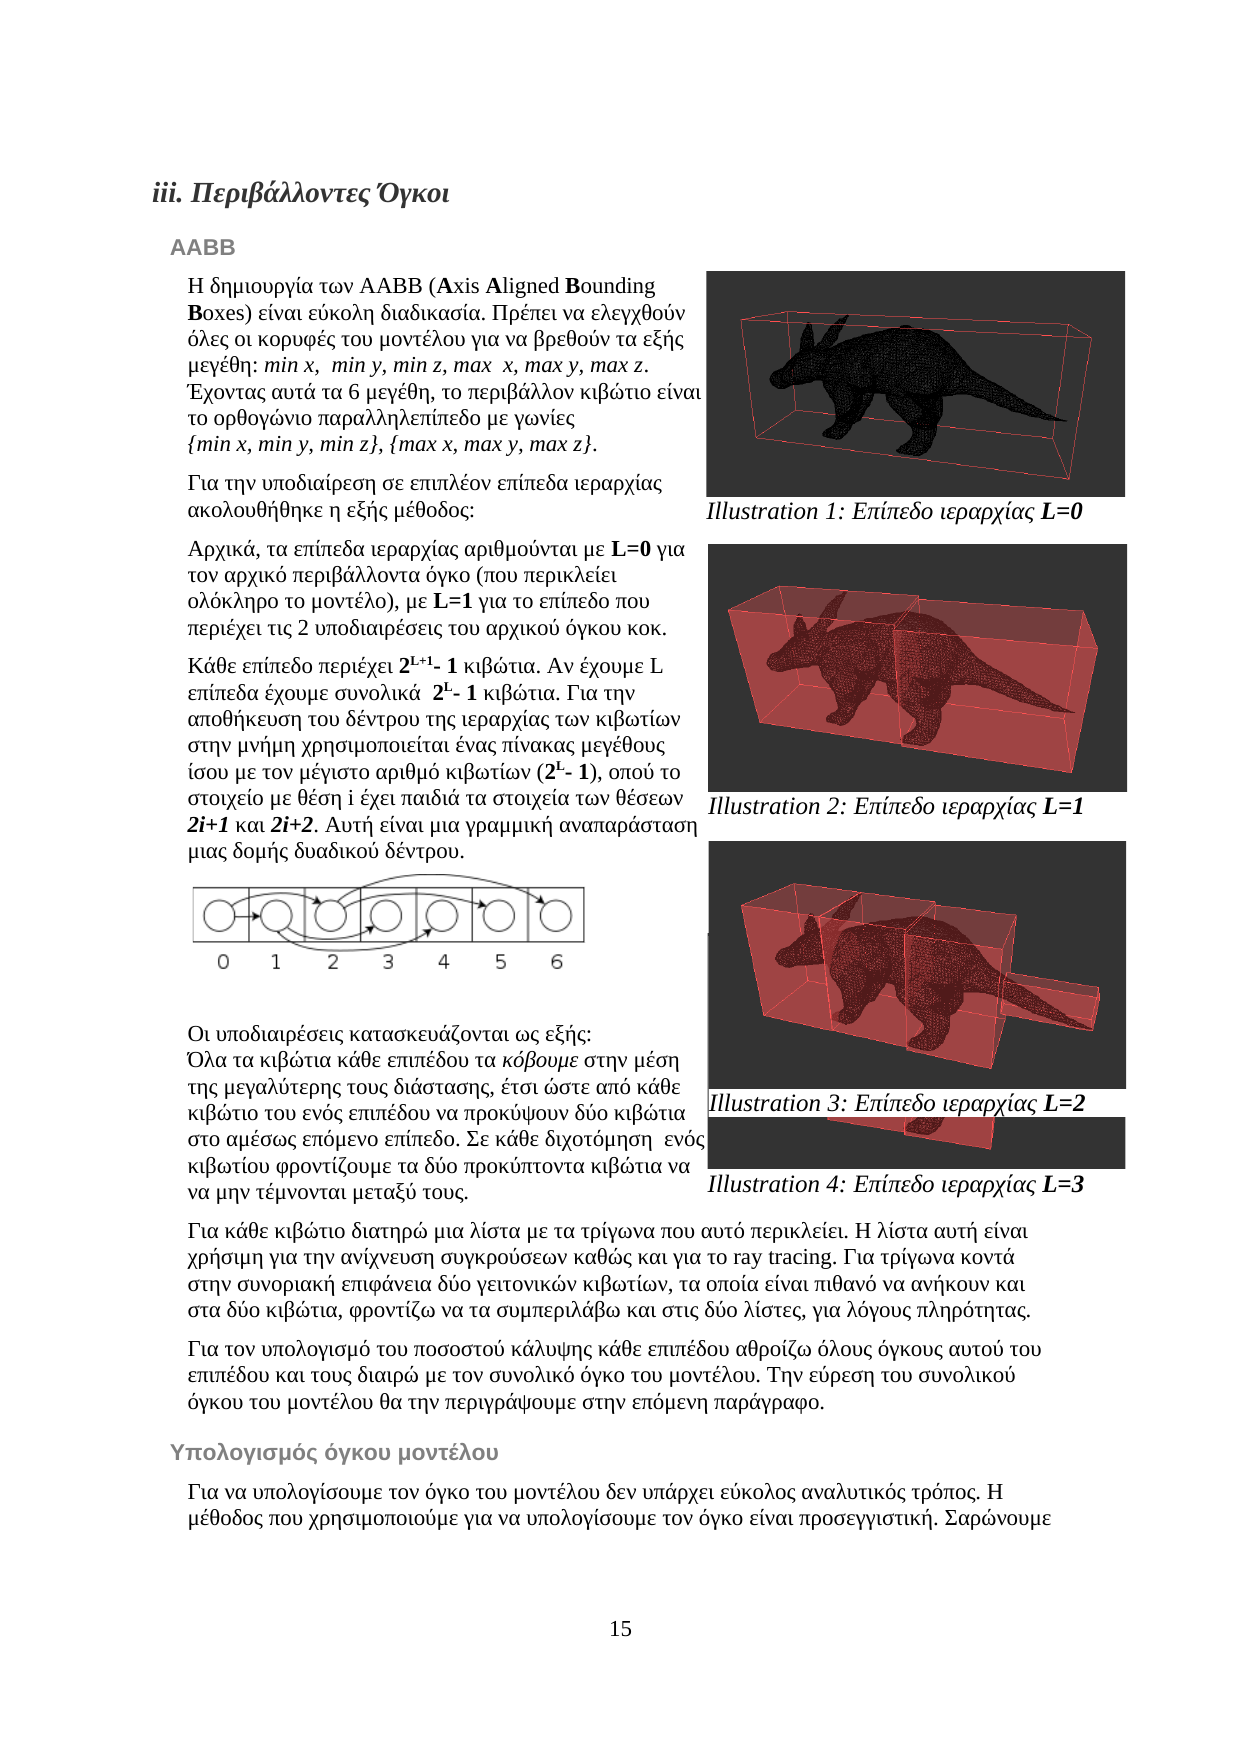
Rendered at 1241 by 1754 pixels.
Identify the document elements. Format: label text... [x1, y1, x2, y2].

text Για τον υπολογισμό του ποσοστού κάλυψης κάθε επιπέδου αθροίζω όλους όγκους αυτού του επιπέδου και τους διαιρώ με τον συνολικό όγκο του μοντέλου. Την εύρεση του συνολικού όγκου του μοντέλου θα την περιγράψουμε στην επόμενη παράγραφο. [187, 1335, 1053, 1414]
text Illustration 1: Επίπεδο ιεραρχίας L=0 [706, 497, 1125, 525]
text Για κάθε κιβώτιο διατηρώ μια λίστα με τα τρίγωνα που αυτό περικλείει. Η λίστα αυτή είναι χρήσιμη για την ανίχνευση συγκρούσεων καθώς και για το ray tracing. Για τρίγωνα κοντά στην συνοριακή επιφάνεια δύο γειτονικών κιβωτίων, τα οποία είναι πιθανό να ανήκουν και στα δύο κιβώτια, φροντίζω να τα συμπεριλάβω και στις δύο λίστες, για λόγους πληρότητας. [187, 1217, 1053, 1322]
picture [708, 544, 1128, 792]
subtitle Υπολογισμός όγκου μοντέλου [169, 1439, 1053, 1465]
picture [192, 874, 586, 973]
text Για την υποδιαίρεση σε επιπλέον επίπεδα ιεραρχίας ακολουθήθηκε η εξής μέθοδος: [187, 469, 706, 522]
subtitle iii. Περιβάλλοντες Όγκοι [152, 175, 1053, 208]
text Illustration 2: Επίπεδο ιεραρχίας L=1 [708, 792, 1127, 820]
picture [707, 841, 1127, 1169]
text Αρχικά, τα επίπεδα ιεραρχίας αριθμούνται με L=0 για τον αρχικό περιβάλλοντα όγκο (που περικλείει ολόκληρο το μοντέλο), με L=1 για το επίπεδο που περιέχει τις 2 υποδιαιρέσεις του αρχικού όγκου κοκ. [187, 534, 1053, 640]
text Οι υποδιαιρέσεις κατασκευάζονται ως εξής: Όλα τα κιβώτια κάθε επιπέδου τα κόβουμε στην μέση της μεγαλύτερης τους διάστασης, έτσι ώστε από κάθε κιβώτιο του ενός επιπέδου να προκύψουν δύο κιβώτια στο αμέσως επόμενο επίπεδο. Σε κάθε διχοτόμηση ενός κιβωτίου φροντίζουμε τα δύο προκύπτοντα κιβώτια να να μην τέμνονται μεταξύ τους. [187, 941, 1125, 1214]
subtitle AABB [169, 233, 1053, 260]
text Κάθε επίπεδο περιέχει 2L+1- 1 κιβώτια. Αν έχουμε L επίπεδα έχουμε συνολικά 2L- 1 κιβώτια. Για την αποθήκευση του δέντρου της ιεραρχίας των κιβωτίων στην μνήμη χρησιμοποιείται ένας πίνακας μεγέθους ίσου με τον μέγιστο αριθμό κιβωτίων (2L- 1), οπού το στοιχείο με θέση i έχει παιδιά τα στοιχεία των θέσεων 2i+1 και 2i+2. Αυτή είναι μια γραμμική αναπαράσταση μιας δομής δυαδικού δέντρου. [187, 652, 1053, 890]
text Για να υπολογίσουμε τον όγκο του μοντέλου δεν υπάρχει εύκολος αναλυτικός τρόπος. Η μέθοδος που χρησιμοποιούμε για να υπολογίσουμε τον όγκο είναι προσεγγιστική. Σαρώνουμε [187, 1478, 1053, 1531]
text Illustration 3: Επίπεδο ιεραρχίας L=2 [708, 1089, 1126, 1117]
text Illustration 4: Επίπεδο ιεραρχίας L=3 [707, 1169, 1125, 1198]
picture [706, 271, 1126, 497]
text Η δημιουργία των AABB (Axis Aligned Bounding Boxes) είναι εύκολη διαδικασία. Πρέπει να ελεγχθούν όλες οι κορυφές του μοντέλου για να βρεθούν τα εξής μεγέθη: min x, min y, min z, max x, max y, max z. Έχοντας αυτά τα 6 μεγέθη, το περιβάλλον κιβώτιο είναι το ορθογώνιο παραλληλεπίπεδο με γωνίες {min x, min y, min z}, {max x, max y, max z}. [187, 272, 706, 457]
